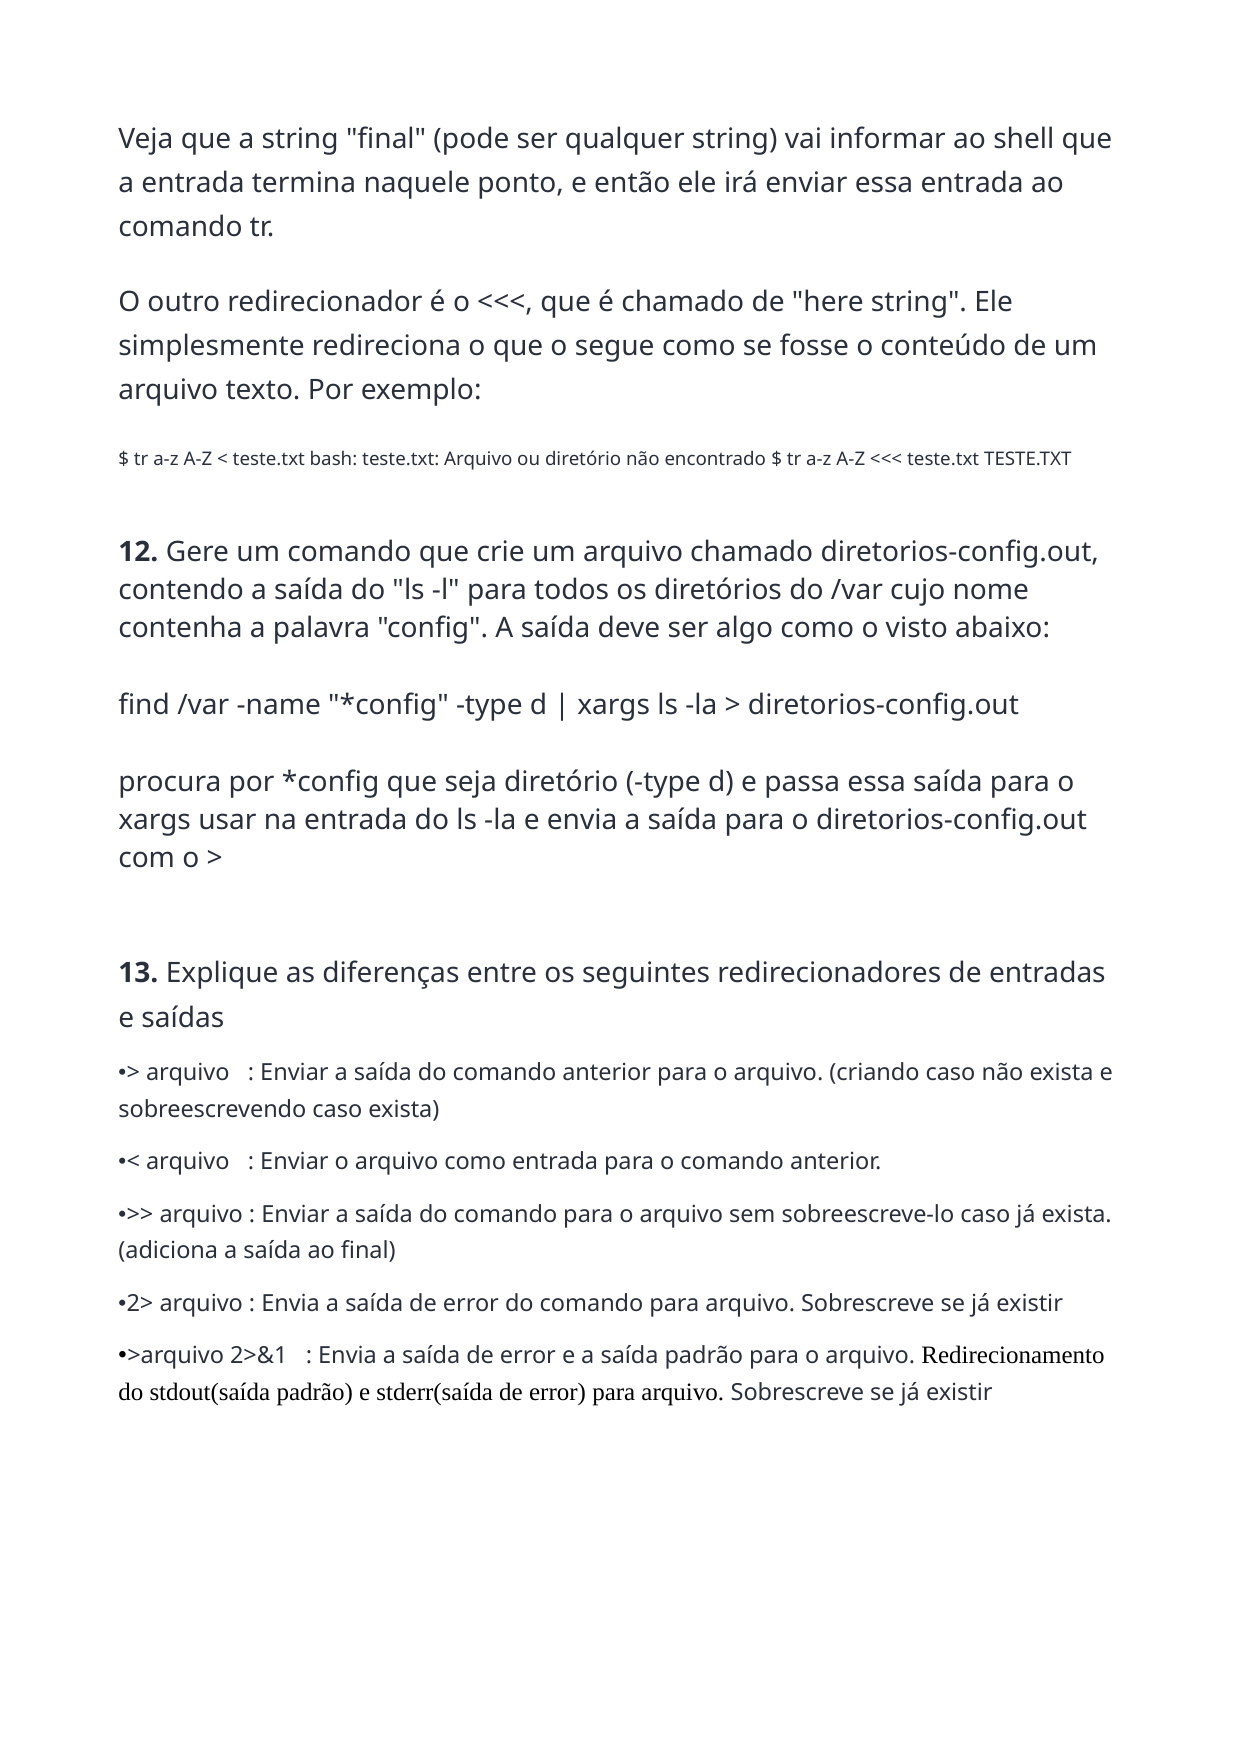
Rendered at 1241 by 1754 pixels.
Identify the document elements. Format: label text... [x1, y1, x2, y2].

text $ tr a-z A-Z < teste.txt bash: teste.txt: Arquivo ou diretório não encontrado $ tr a-z A-Z <<< teste.txt TESTE.TXT [118, 445, 1122, 471]
text Veja que a string "final" (pode ser qualquer string) vai informar ao shell que a entrada termina naquele ponto, e então ele irá enviar essa entrada ao comando tr. [118, 118, 1122, 244]
list 2> arquivo : Envia a saída de error do comando para arquivo. Sobrescreve se já existir [118, 1286, 1122, 1318]
text 12. Gere um comando que crie um arquivo chamado diretorios-config.out, contendo a saída do "ls -l" para todos os diretórios do /var cujo nome contenha a palavra "config". A saída deve ser algo como o visto abaixo: [118, 531, 1122, 646]
text procura por *config que seja diretório (-type d) e passa essa saída para o xargs usar na entrada do ls -la e envia a saída para o diretorios-config.out com o > [118, 761, 1122, 876]
text O outro redirecionador é o <<<, que é chamado de "here string". Ele simplesmente redireciona o que o segue como se fosse o conteúdo de um arquivo texto. Por exemplo: [118, 282, 1122, 408]
list > arquivo : Enviar a saída do comando anterior para o arquivo. (criando caso não exista e sobreescrevendo caso exista) [118, 1056, 1122, 1124]
list < arquivo : Enviar o arquivo como entrada para o comando anterior. [118, 1145, 1122, 1177]
text find /var -name "*config" -type d | xargs ls -la > diretorios-config.out [118, 684, 1122, 723]
list >arquivo 2>&1 : Envia a saída de error e a saída padrão para o arquivo. Redirecionamento do stdout(saída padrão) e stderr(saída de error) para arquivo. Sobrescreve se já existir [118, 1339, 1122, 1407]
list >> arquivo : Enviar a saída do comando para o arquivo sem sobreescreve-lo caso já exista. (adiciona a saída ao final) [118, 1197, 1122, 1266]
text 13. Explique as diferenças entre os seguintes redirecionadores de entradas e saídas [118, 953, 1122, 1035]
